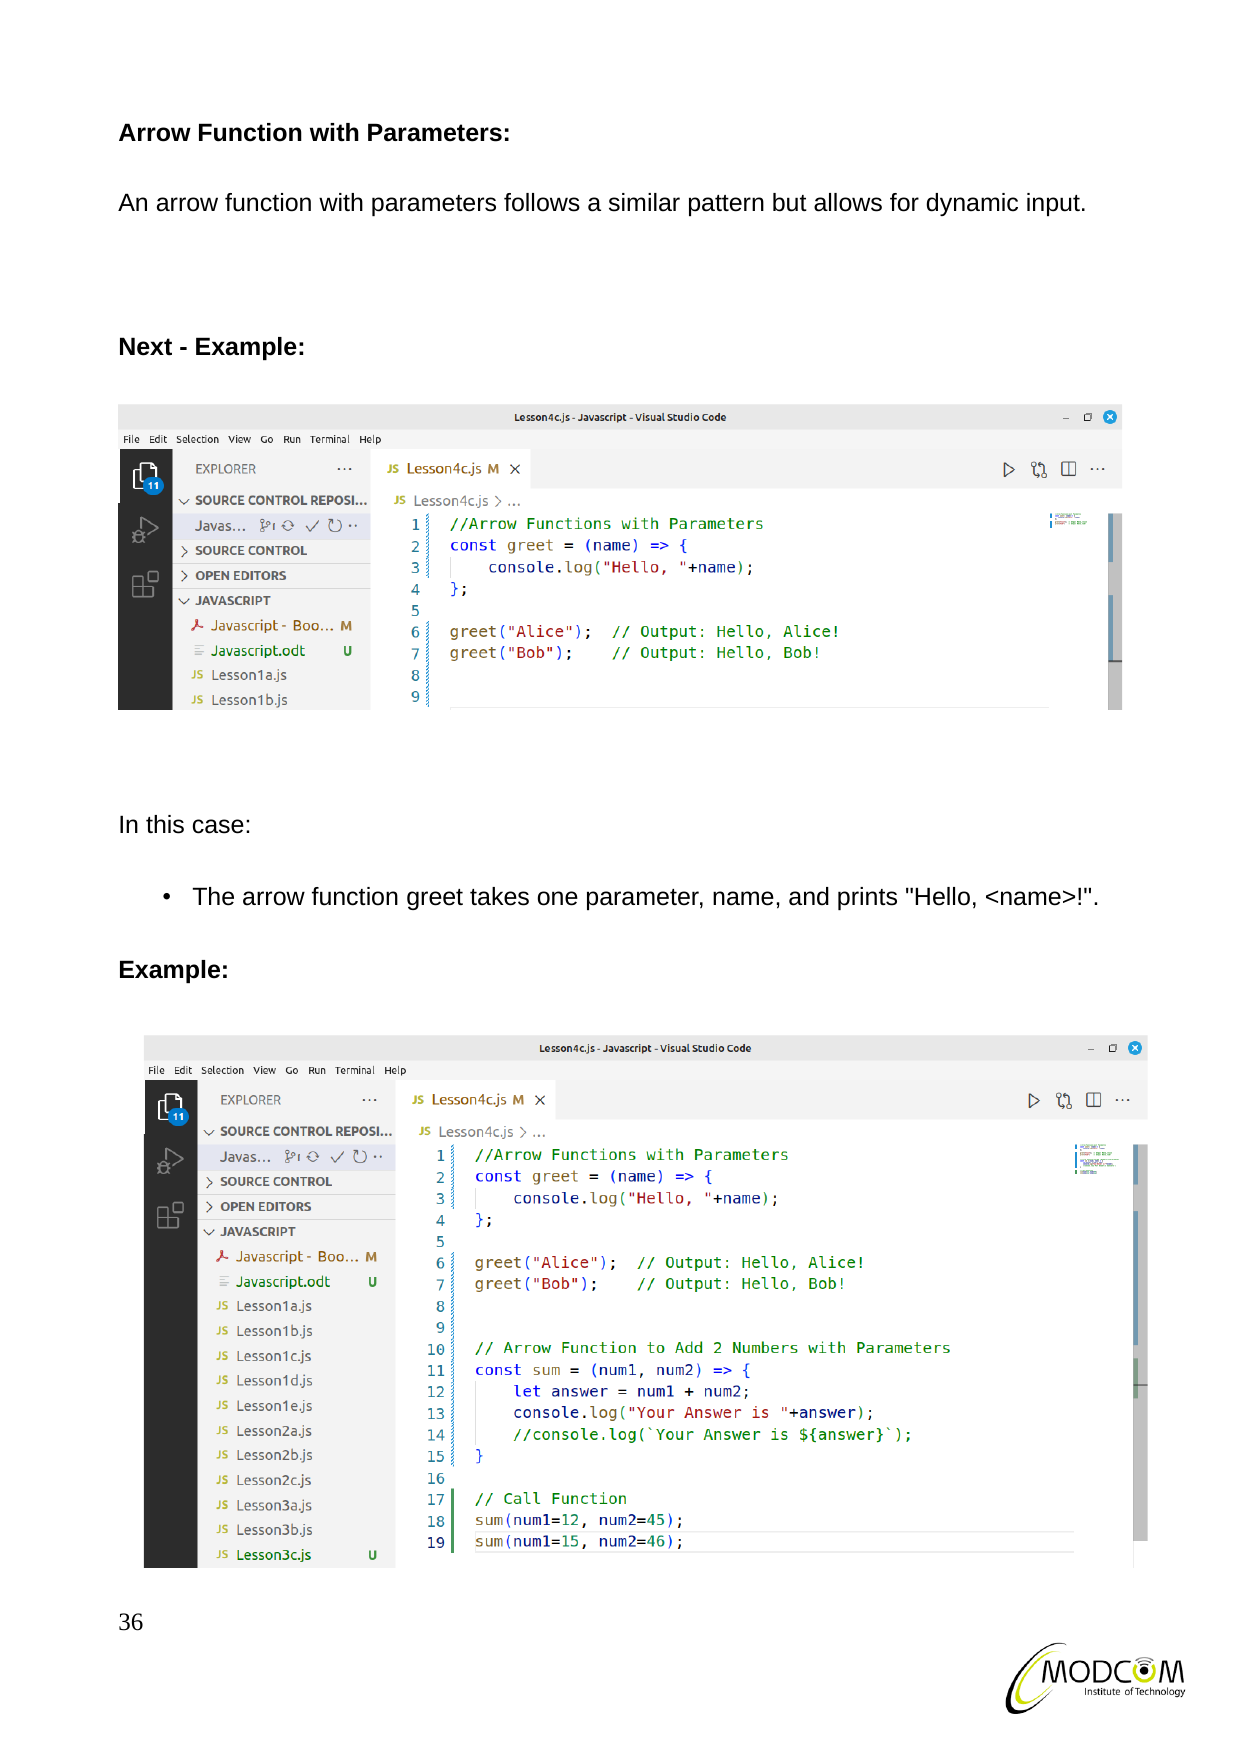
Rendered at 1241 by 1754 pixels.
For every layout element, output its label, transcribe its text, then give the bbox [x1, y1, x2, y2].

text In this case: [118, 810, 1122, 839]
text An arrow function with parameters follows a similar pattern but allows for dynamic input. [118, 188, 1122, 217]
text Example: [118, 955, 1122, 983]
picture [143, 1035, 1148, 1568]
picture [997, 1626, 1191, 1718]
subtitle Arrow Function with Parameters: [118, 118, 1122, 147]
list The arrow function greet takes one parameter, name, and prints "Hello, <name>!". [162, 882, 1122, 911]
text Next - Example: [118, 332, 1122, 361]
